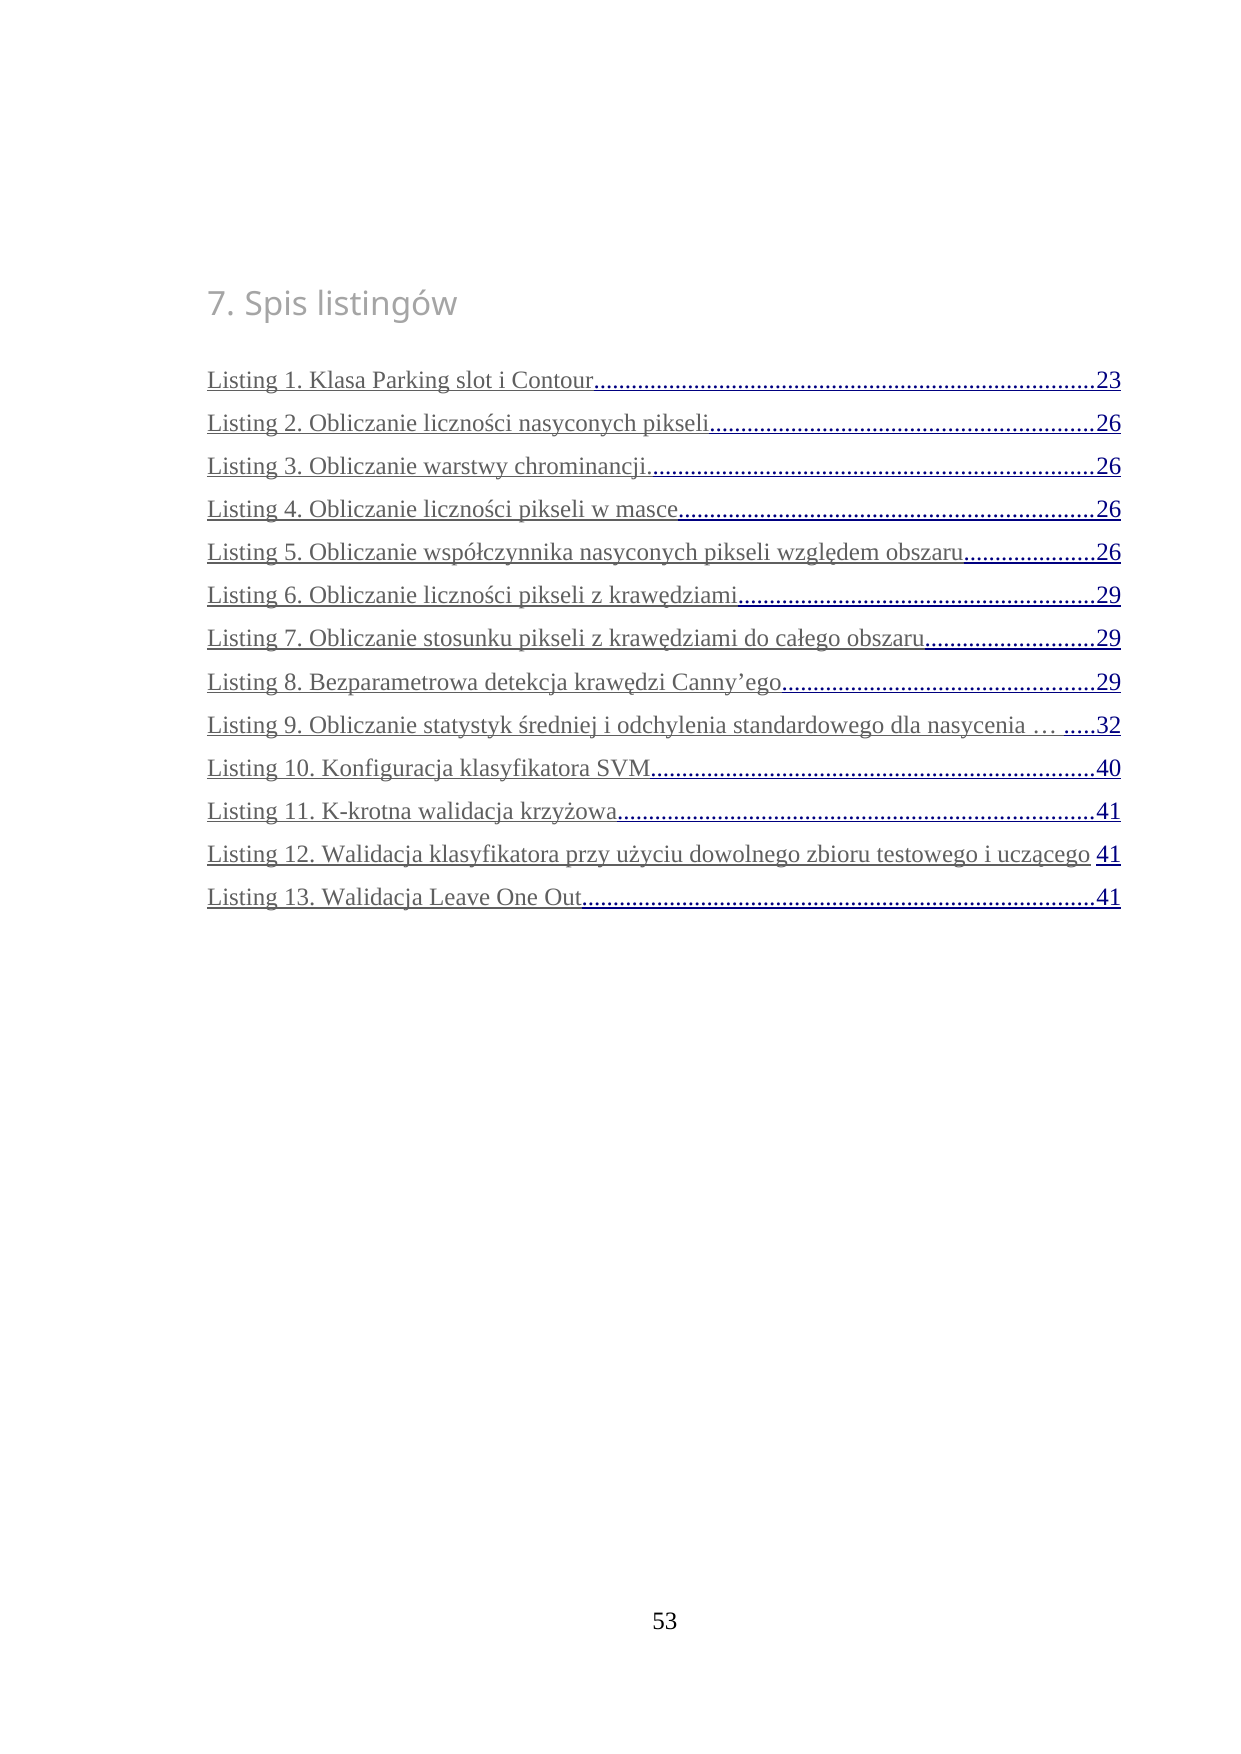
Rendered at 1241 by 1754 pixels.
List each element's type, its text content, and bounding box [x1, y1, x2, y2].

text Listing 9. Obliczanie statystyk średniej i odchylenia standardowego dla nasycenia … 32 [207, 710, 1122, 738]
text Listing 7. Obliczanie stosunku pikseli z krawędziami do całego obszaru 29 [207, 623, 1122, 652]
text Listing 3. Obliczanie warstwy chrominancji. 26 [207, 451, 1122, 480]
list Spis listingów [207, 280, 1122, 325]
text Listing 12. Walidacja klasyfikatora przy użyciu dowolnego zbioru testowego i uczącego 41 [207, 839, 1122, 868]
text Listing 13. Walidacja Leave One Out 41 [207, 882, 1122, 911]
text Listing 5. Obliczanie współczynnika nasyconych pikseli względem obszaru 26 [207, 537, 1122, 566]
text Listing 4. Obliczanie liczności pikseli w masce 26 [207, 494, 1122, 523]
text Listing 6. Obliczanie liczności pikseli z krawędziami 29 [207, 580, 1122, 609]
text Listing 8. Bezparametrowa detekcja krawędzi Canny’ego 29 [207, 667, 1122, 695]
text Listing 11. K-krotna walidacja krzyżowa 41 [207, 796, 1122, 825]
text Listing 2. Obliczanie liczności nasyconych pikseli 26 [207, 408, 1122, 437]
text Listing 1. Klasa Parking slot i Contour 23 [207, 365, 1122, 393]
text Listing 10. Konfiguracja klasyfikatora SVM 40 [207, 753, 1122, 782]
